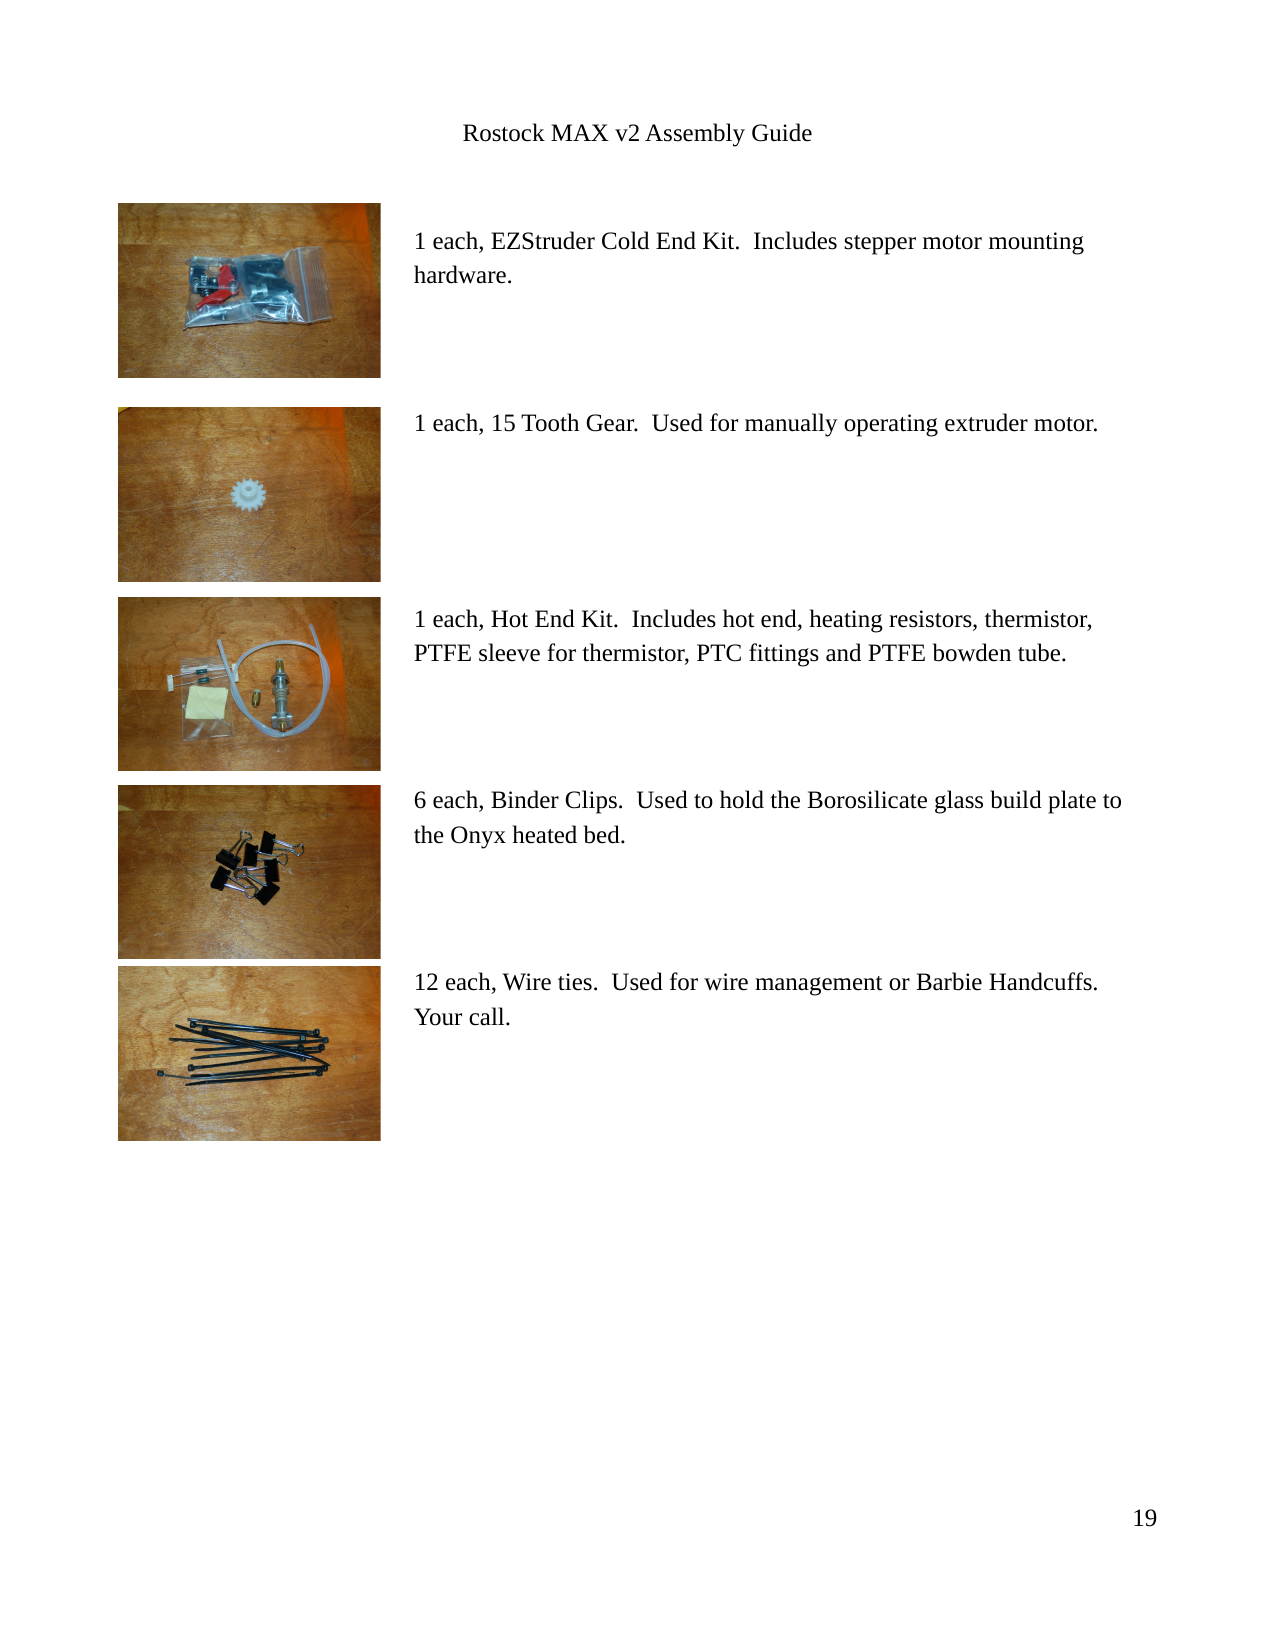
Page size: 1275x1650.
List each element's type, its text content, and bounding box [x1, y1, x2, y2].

picture [118, 407, 381, 582]
text 1 each, 15 Tooth Gear. Used for manually operating extruder motor. [381, 408, 1157, 436]
text 1 each, EZStruder Cold End Kit. Includes stepper motor mounting hardware. [381, 226, 1157, 289]
picture [118, 597, 381, 771]
picture [118, 785, 381, 959]
text 12 each, Wire ties. Used for wire management or Barbie Handcuffs. Your call. [381, 967, 1157, 1030]
picture [118, 203, 381, 378]
text 1 each, Hot End Kit. Includes hot end, heating resistors, thermistor, PTFE sleeve for thermistor, PTC fittings and PTFE bowden tube. [381, 604, 1157, 667]
picture [118, 966, 381, 1141]
text 6 each, Binder Clips. Used to hold the Borosilicate glass build plate to the Onyx heated bed. [381, 786, 1157, 849]
